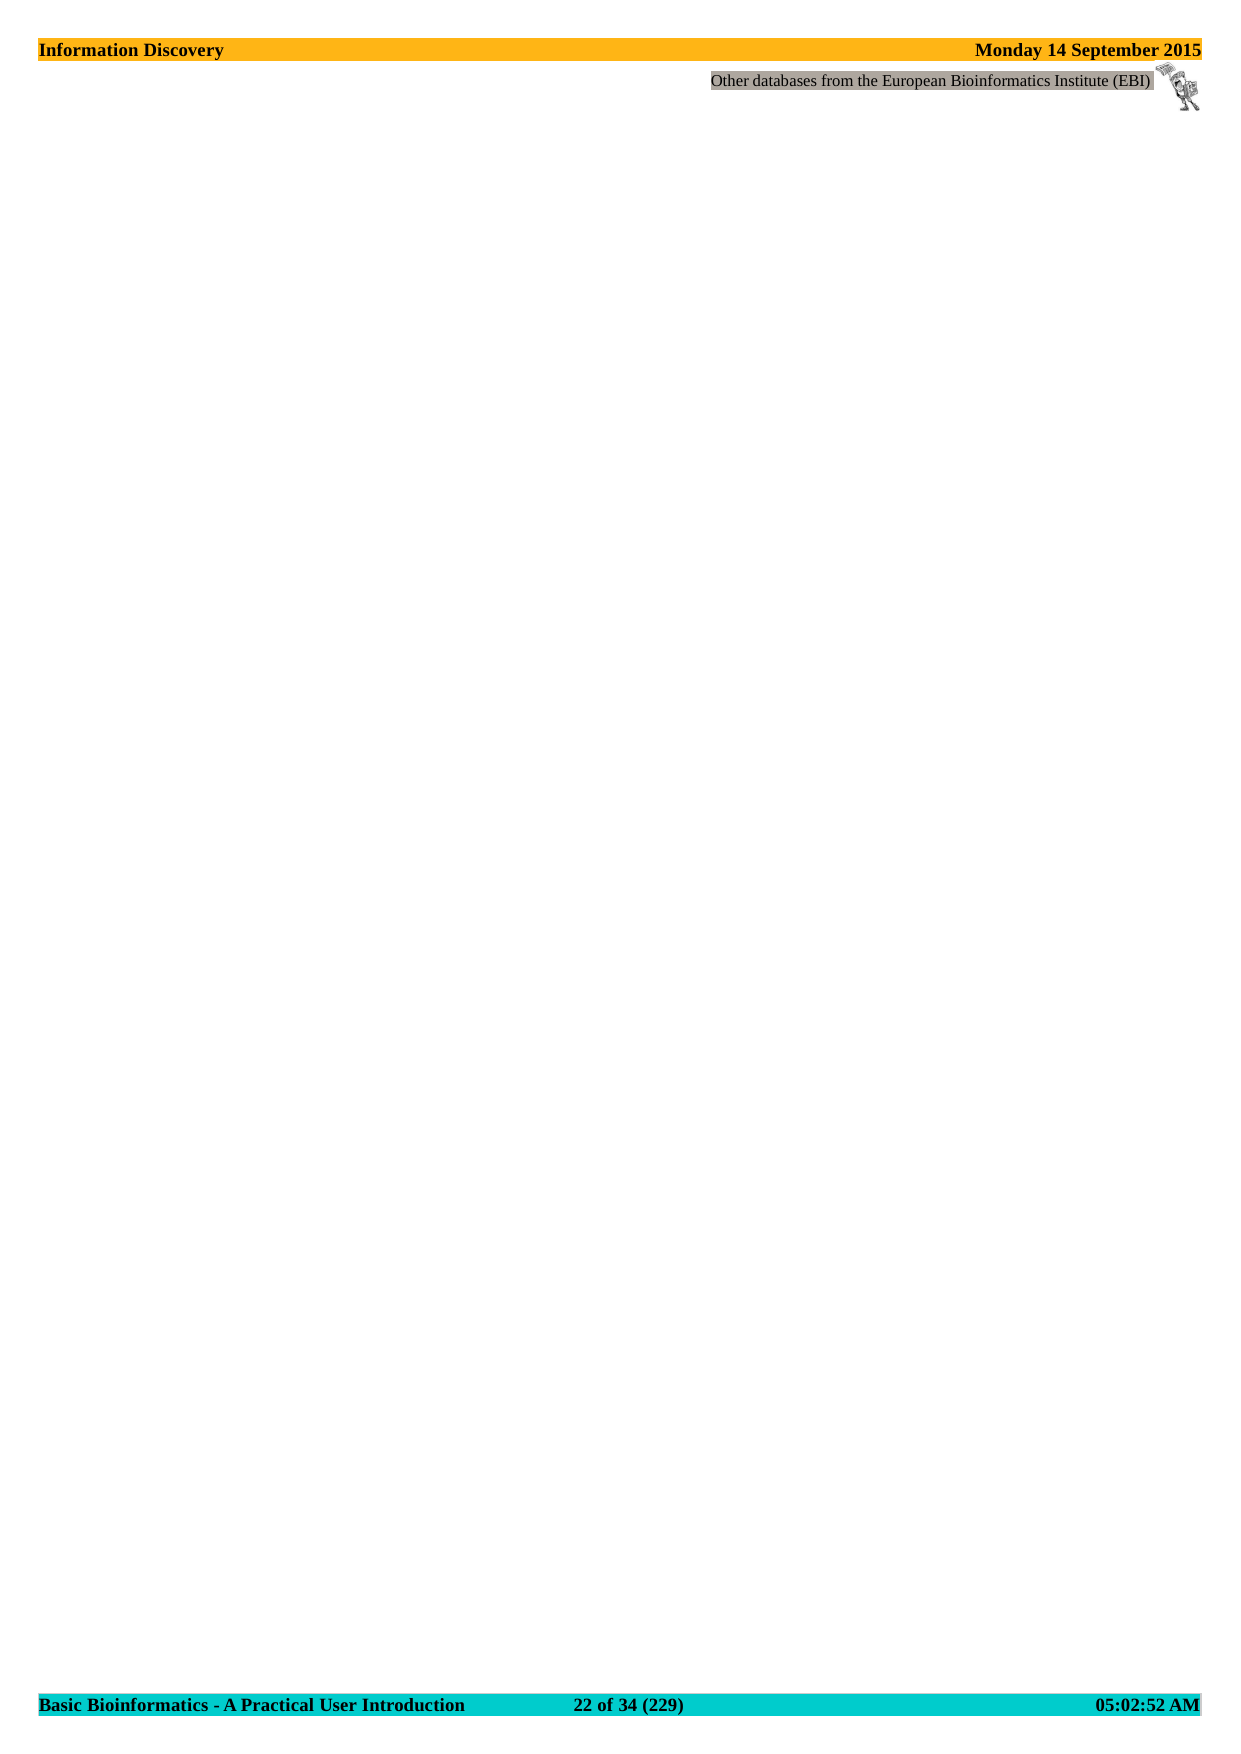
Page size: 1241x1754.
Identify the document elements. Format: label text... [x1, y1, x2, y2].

text Other databases from the European Bioinformatics Institute (EBI) [38, 61, 1154, 112]
picture [1154, 60, 1202, 112]
